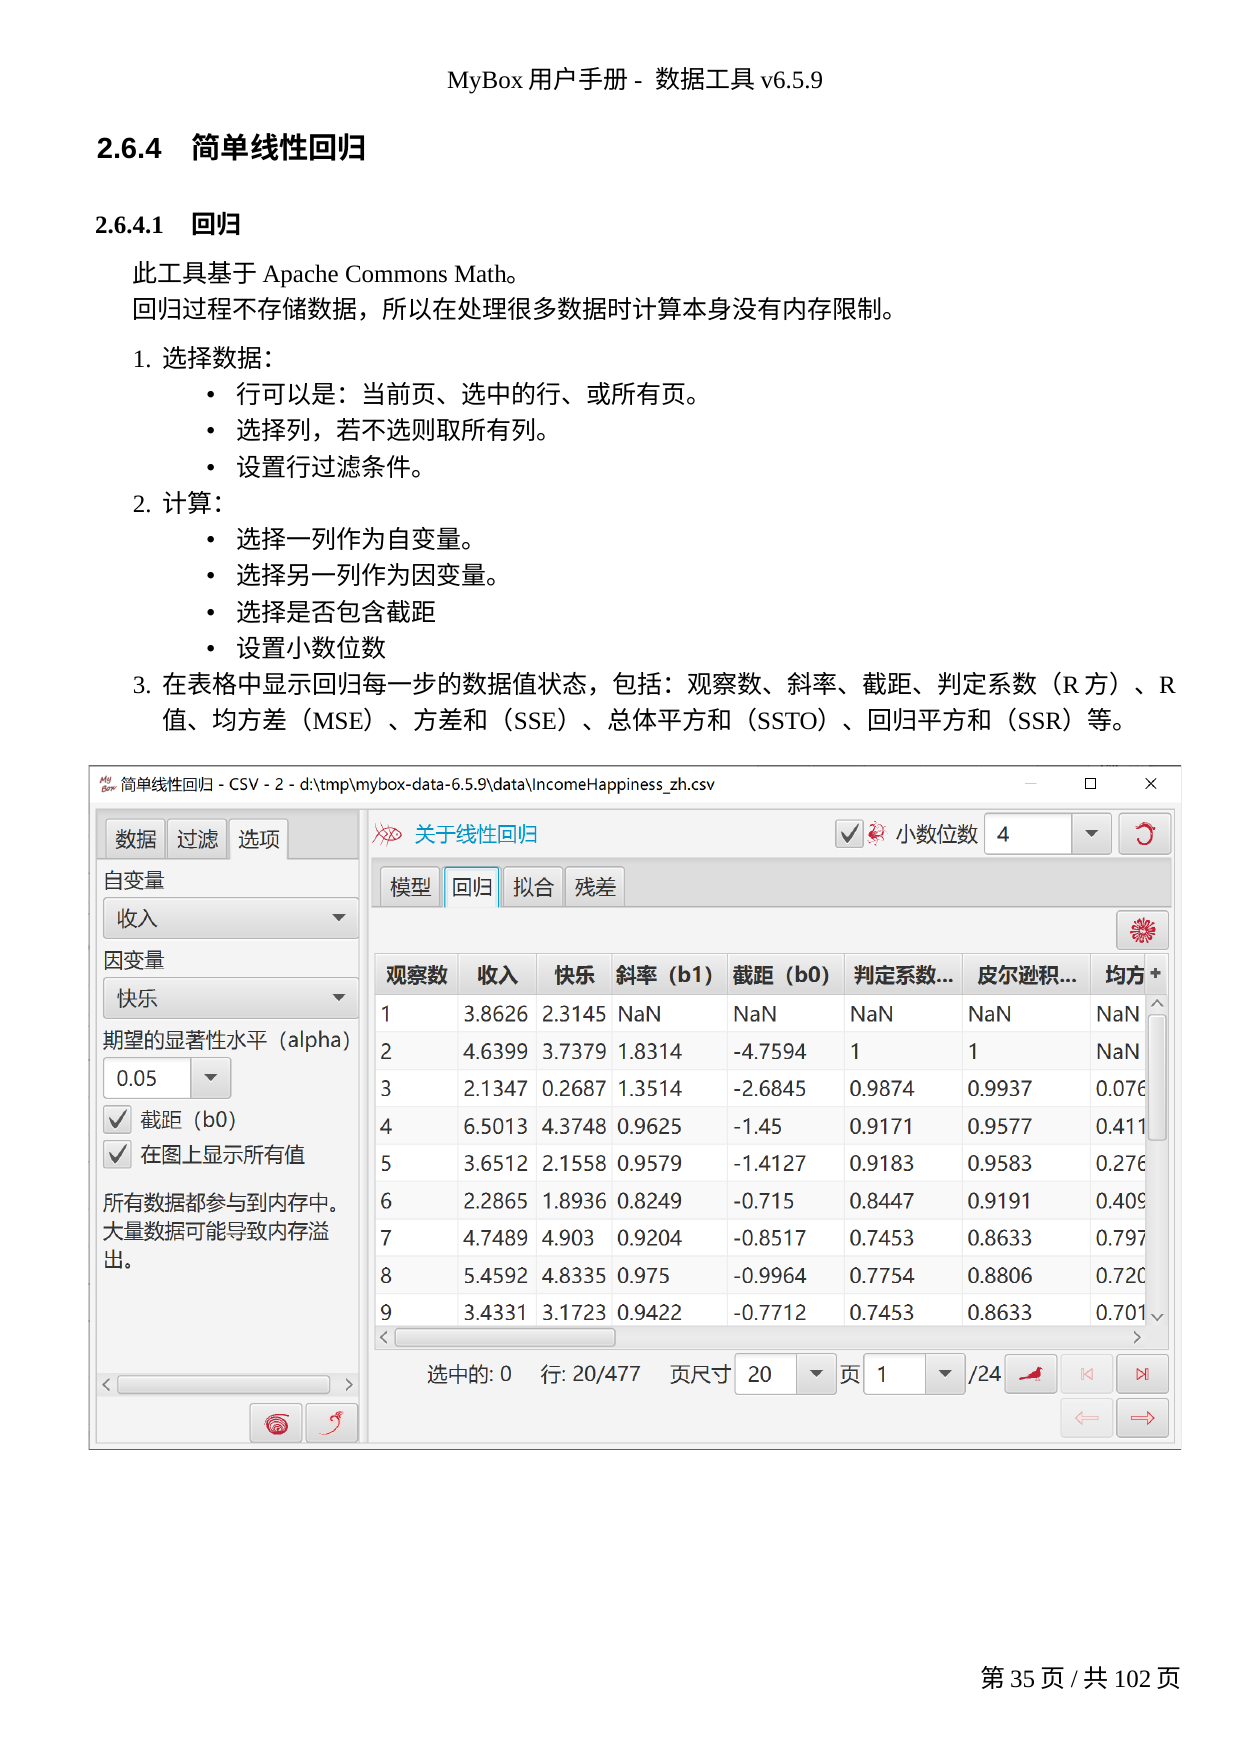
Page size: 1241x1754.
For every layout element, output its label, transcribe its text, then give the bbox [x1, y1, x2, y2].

list 在表格中显示回归每一步的数据值状态，包括：观察数、斜率、截距、判定系数（R方）、R值、均方差（MSE）、方差和（SSE）、总体平方和（SSTO）、回归平方和（SSR）等。 [133, 664, 1181, 737]
list 计算： [133, 483, 1181, 519]
list 选择另一列作为因变量。 [206, 556, 1181, 592]
list 设置小数位数 [206, 628, 1181, 664]
list 行可以是：当前页、选中的行、或所有页。 [206, 374, 1181, 411]
list 选择一列作为自变量。 [206, 519, 1181, 556]
list 选择列，若不选则取所有列。 [206, 411, 1181, 447]
subtitle 回归 [88, 204, 1181, 241]
picture [88, 765, 1182, 1450]
text 此工具基于Apache Commons Math。 回归过程不存储数据，所以在处理很多数据时计算本身没有内存限制。 [88, 253, 1181, 326]
list 选择数据： [133, 338, 1181, 374]
list 选择是否包含截距 [206, 592, 1181, 628]
subtitle 简单线性回归 [88, 125, 1181, 167]
list 设置行过滤条件。 [206, 447, 1181, 483]
